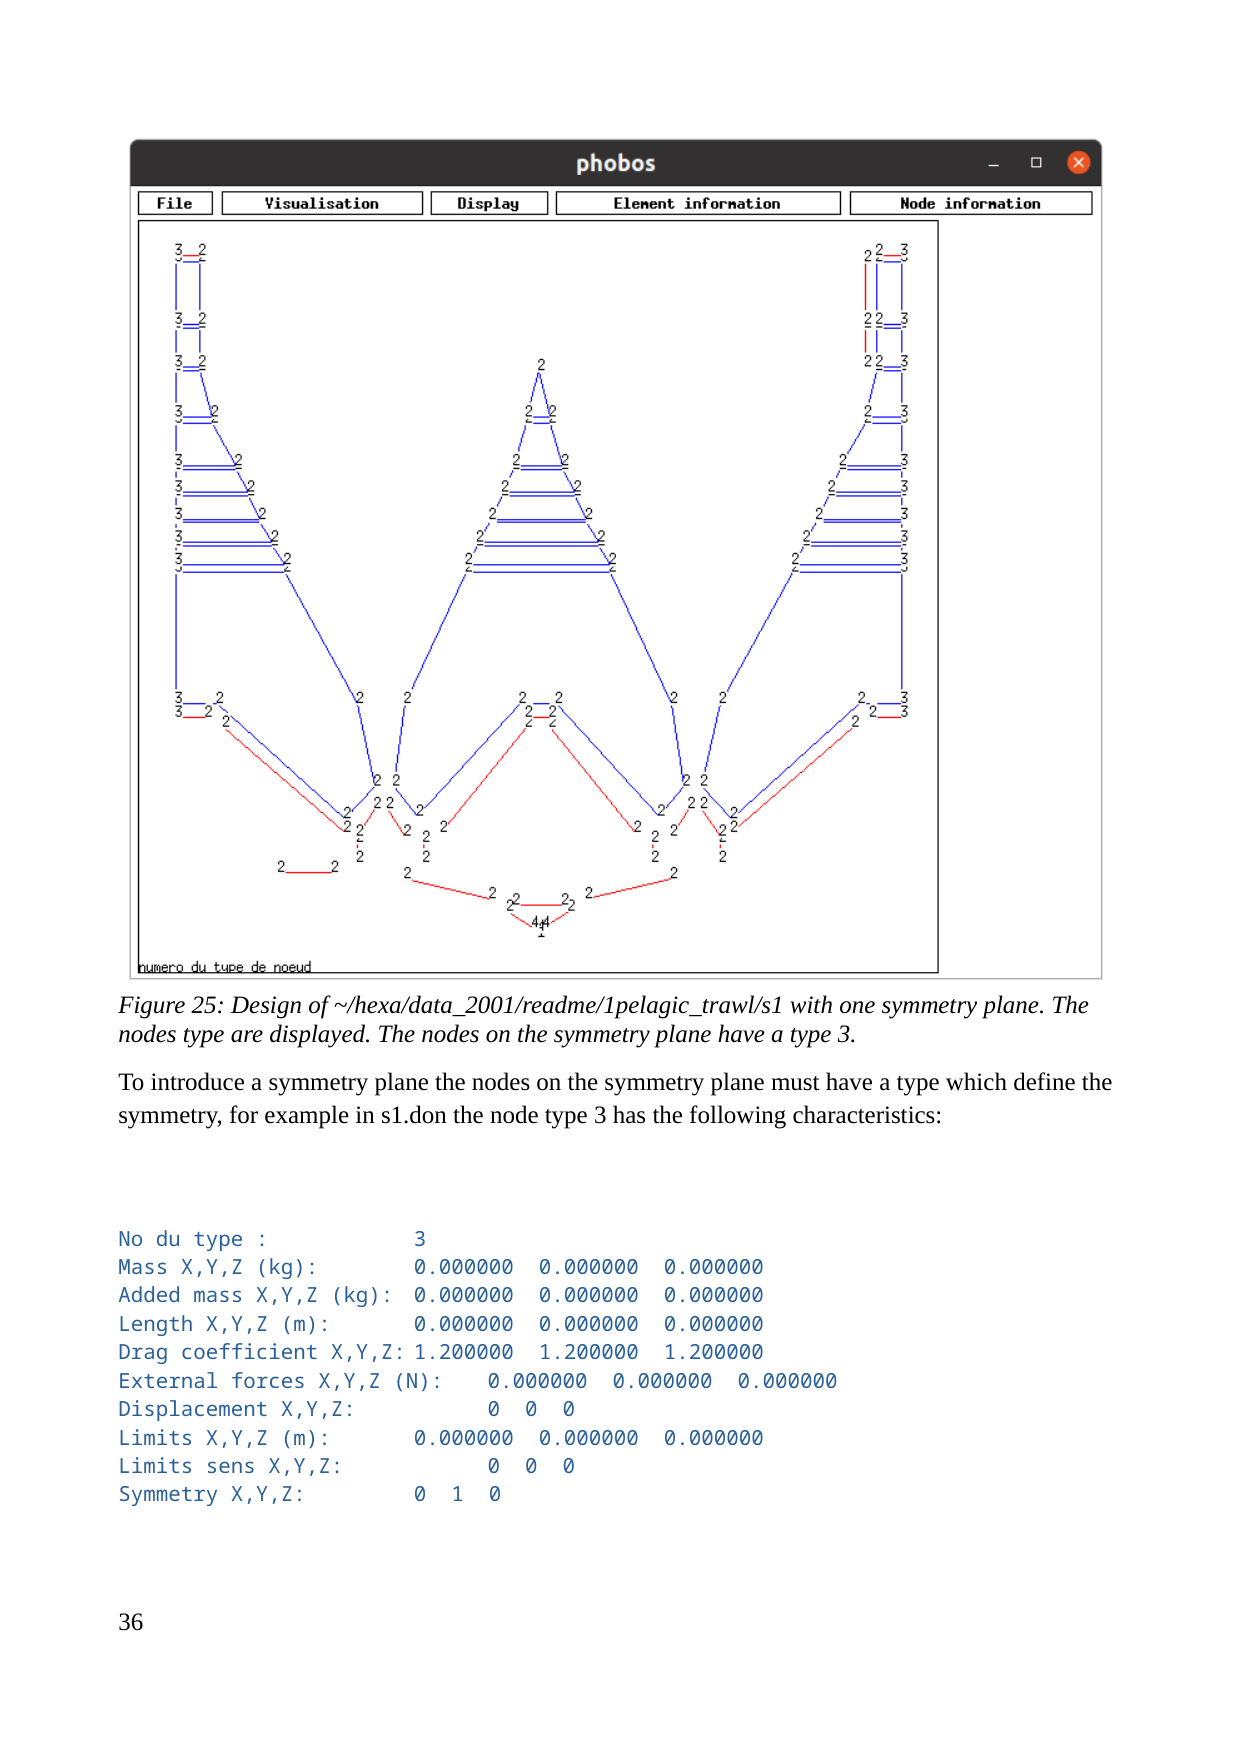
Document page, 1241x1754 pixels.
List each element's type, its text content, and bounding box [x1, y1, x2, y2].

text No du type : 3 [118, 1224, 1122, 1252]
text External forces X,Y,Z (N): 0.000000 0.000000 0.000000 [118, 1366, 1122, 1394]
picture [118, 130, 1114, 991]
text Displacement X,Y,Z: 0 0 0 [118, 1394, 1122, 1423]
text Added mass X,Y,Z (kg): 0.000000 0.000000 0.000000 [118, 1281, 1122, 1309]
text Mass X,Y,Z (kg): 0.000000 0.000000 0.000000 [118, 1252, 1122, 1281]
text To introduce a symmetry plane the nodes on the symmetry plane must have a type which define the symmetry, for example in s1.don the node type 3 has the following characteristics: [118, 1067, 1122, 1129]
text Limits sens X,Y,Z: 0 0 0 [118, 1451, 1122, 1479]
text Limits X,Y,Z (m): 0.000000 0.000000 0.000000 [118, 1423, 1122, 1451]
text Symmetry X,Y,Z: 0 1 0 [118, 1479, 1122, 1508]
text Length X,Y,Z (m): 0.000000 0.000000 0.000000 [118, 1309, 1122, 1337]
text Figure 25: Design of ~/hexa/data_2001/readme/1pelagic_trawl/s1 with one symmetry plane. The nodes type are displayed. The nodes on the symmetry plane have a type 3. [118, 991, 1113, 1048]
text Drag coefficient X,Y,Z: 1.200000 1.200000 1.200000 [118, 1337, 1122, 1366]
